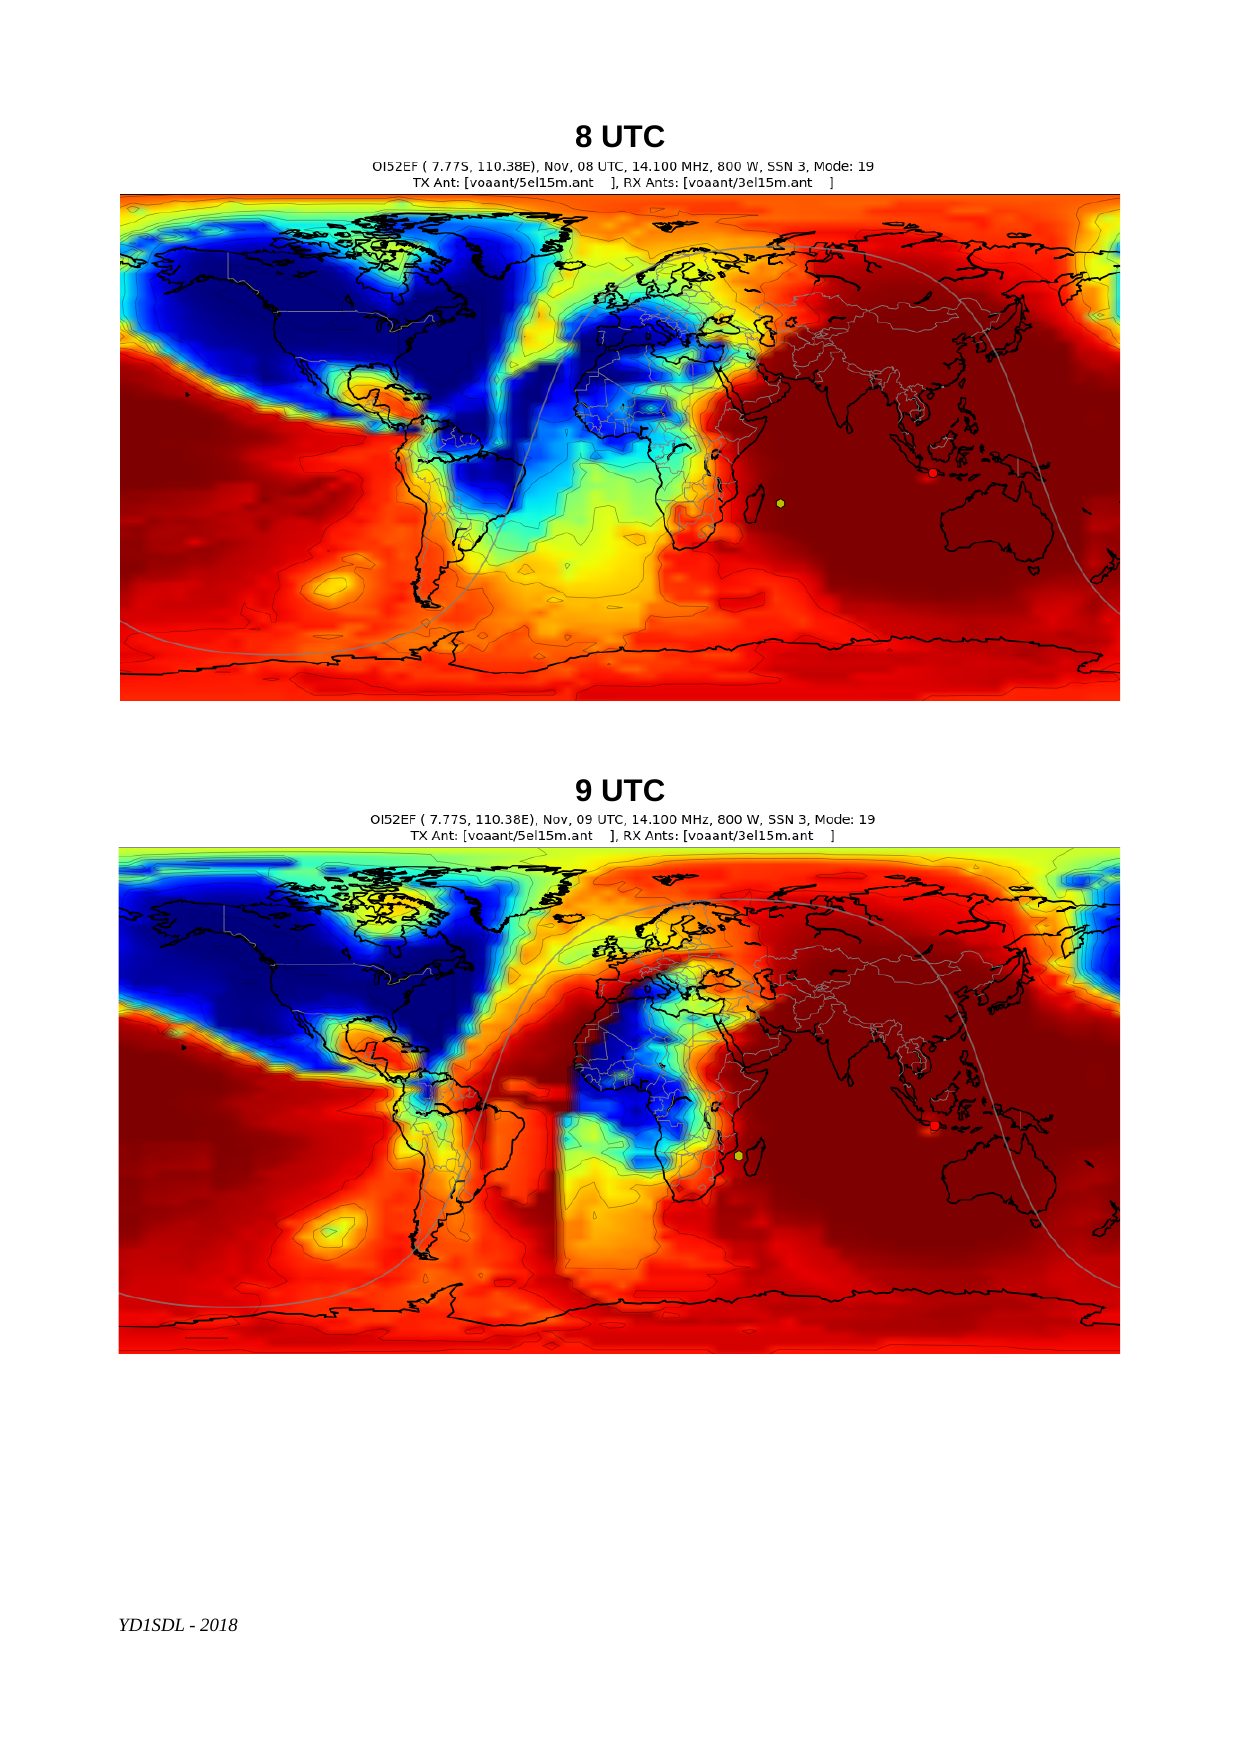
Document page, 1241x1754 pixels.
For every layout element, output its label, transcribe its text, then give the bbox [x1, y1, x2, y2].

picture [118, 808, 1121, 1354]
text 9 UTC [118, 772, 1122, 808]
text 8 UTC [118, 118, 1122, 154]
picture [120, 154, 1121, 701]
